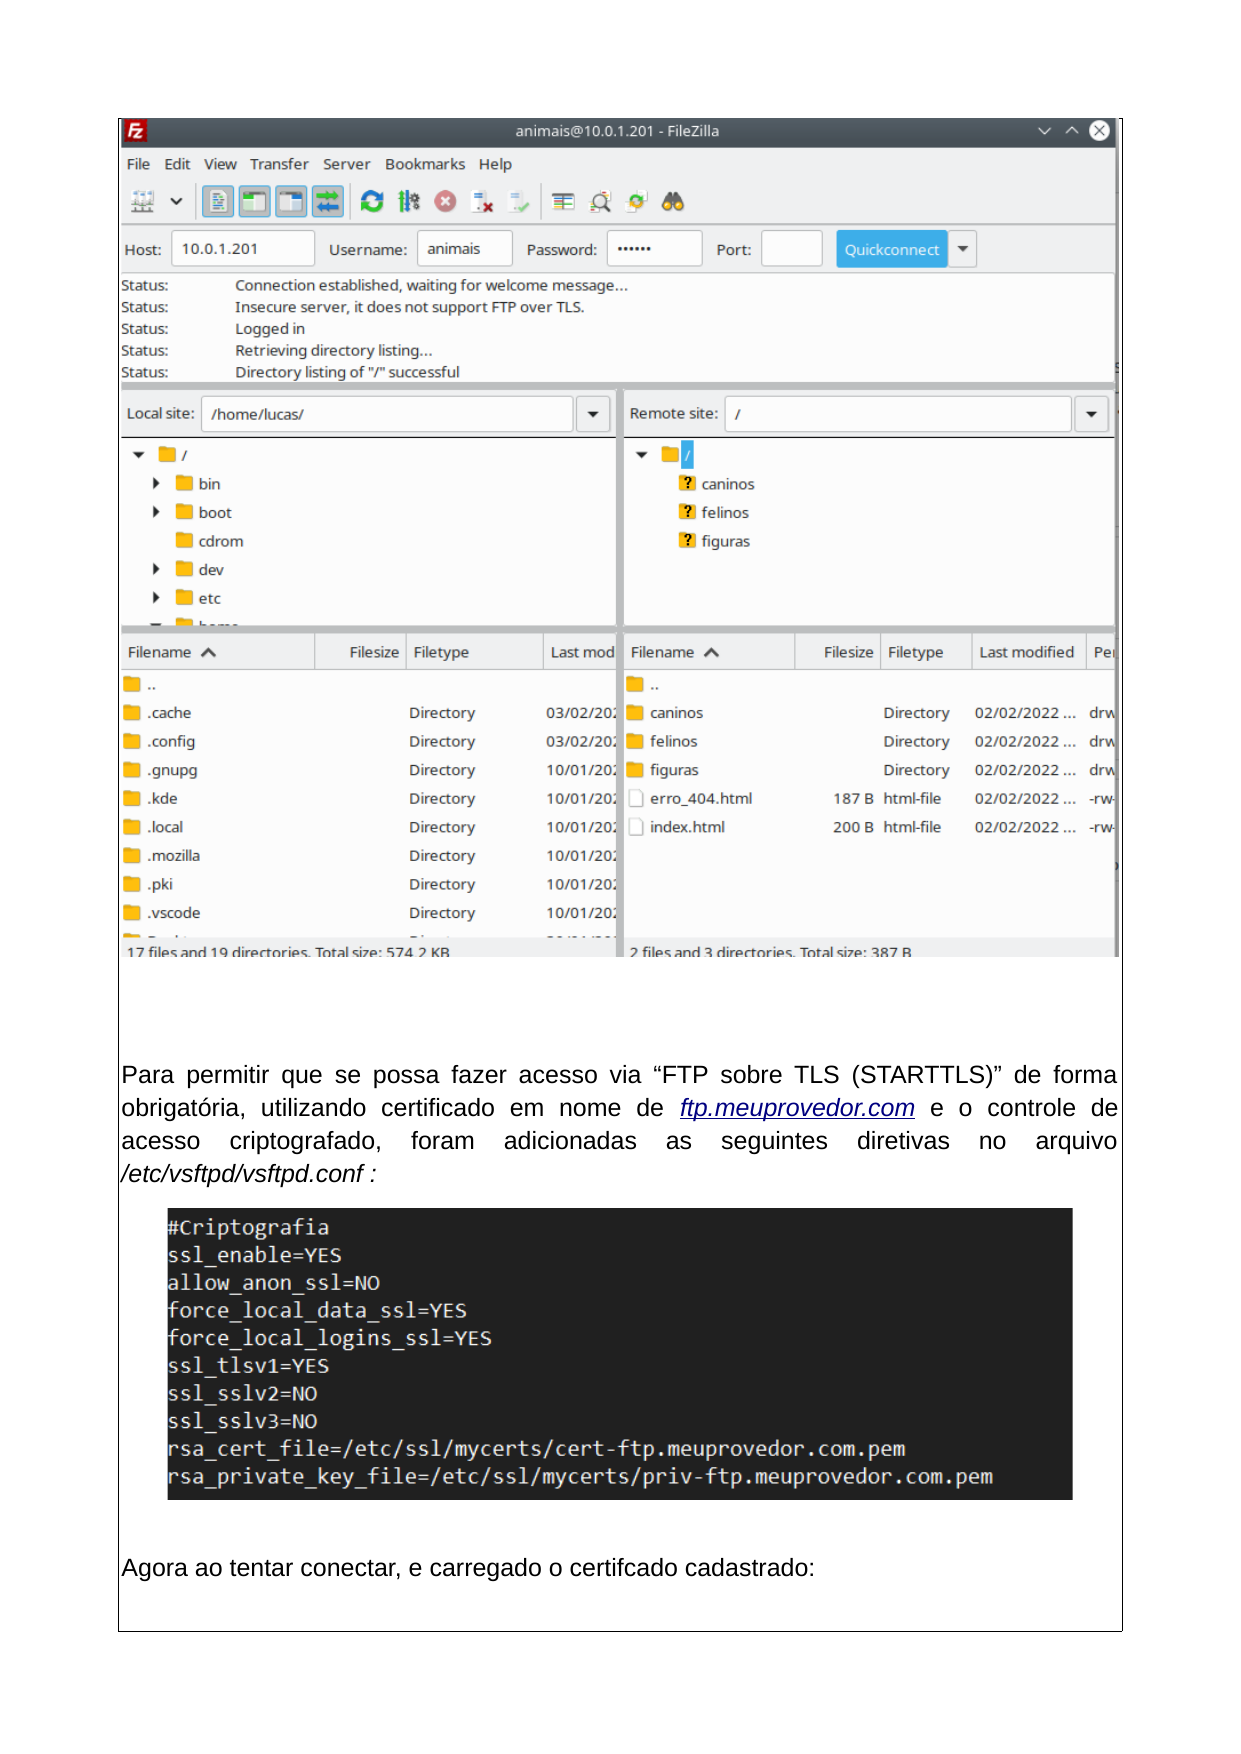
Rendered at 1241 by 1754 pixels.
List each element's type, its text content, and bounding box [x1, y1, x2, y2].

picture [121, 118, 1119, 957]
text Agora ao tentar conectar, e carregado o certifcado cadastrado: [119, 1550, 1122, 1582]
picture [167, 1208, 1073, 1500]
text Para permitir que se possa fazer acesso via “FTP sobre TLS (STARTTLS)” de forma obrigatória, utilizando certificado em nome de ftp.meuprovedor.com e o controle de acesso criptografado, foram adicionadas as seguintes diretivas no arquivo /etc/vsftpd/vsftpd.conf : [119, 1057, 1122, 1187]
